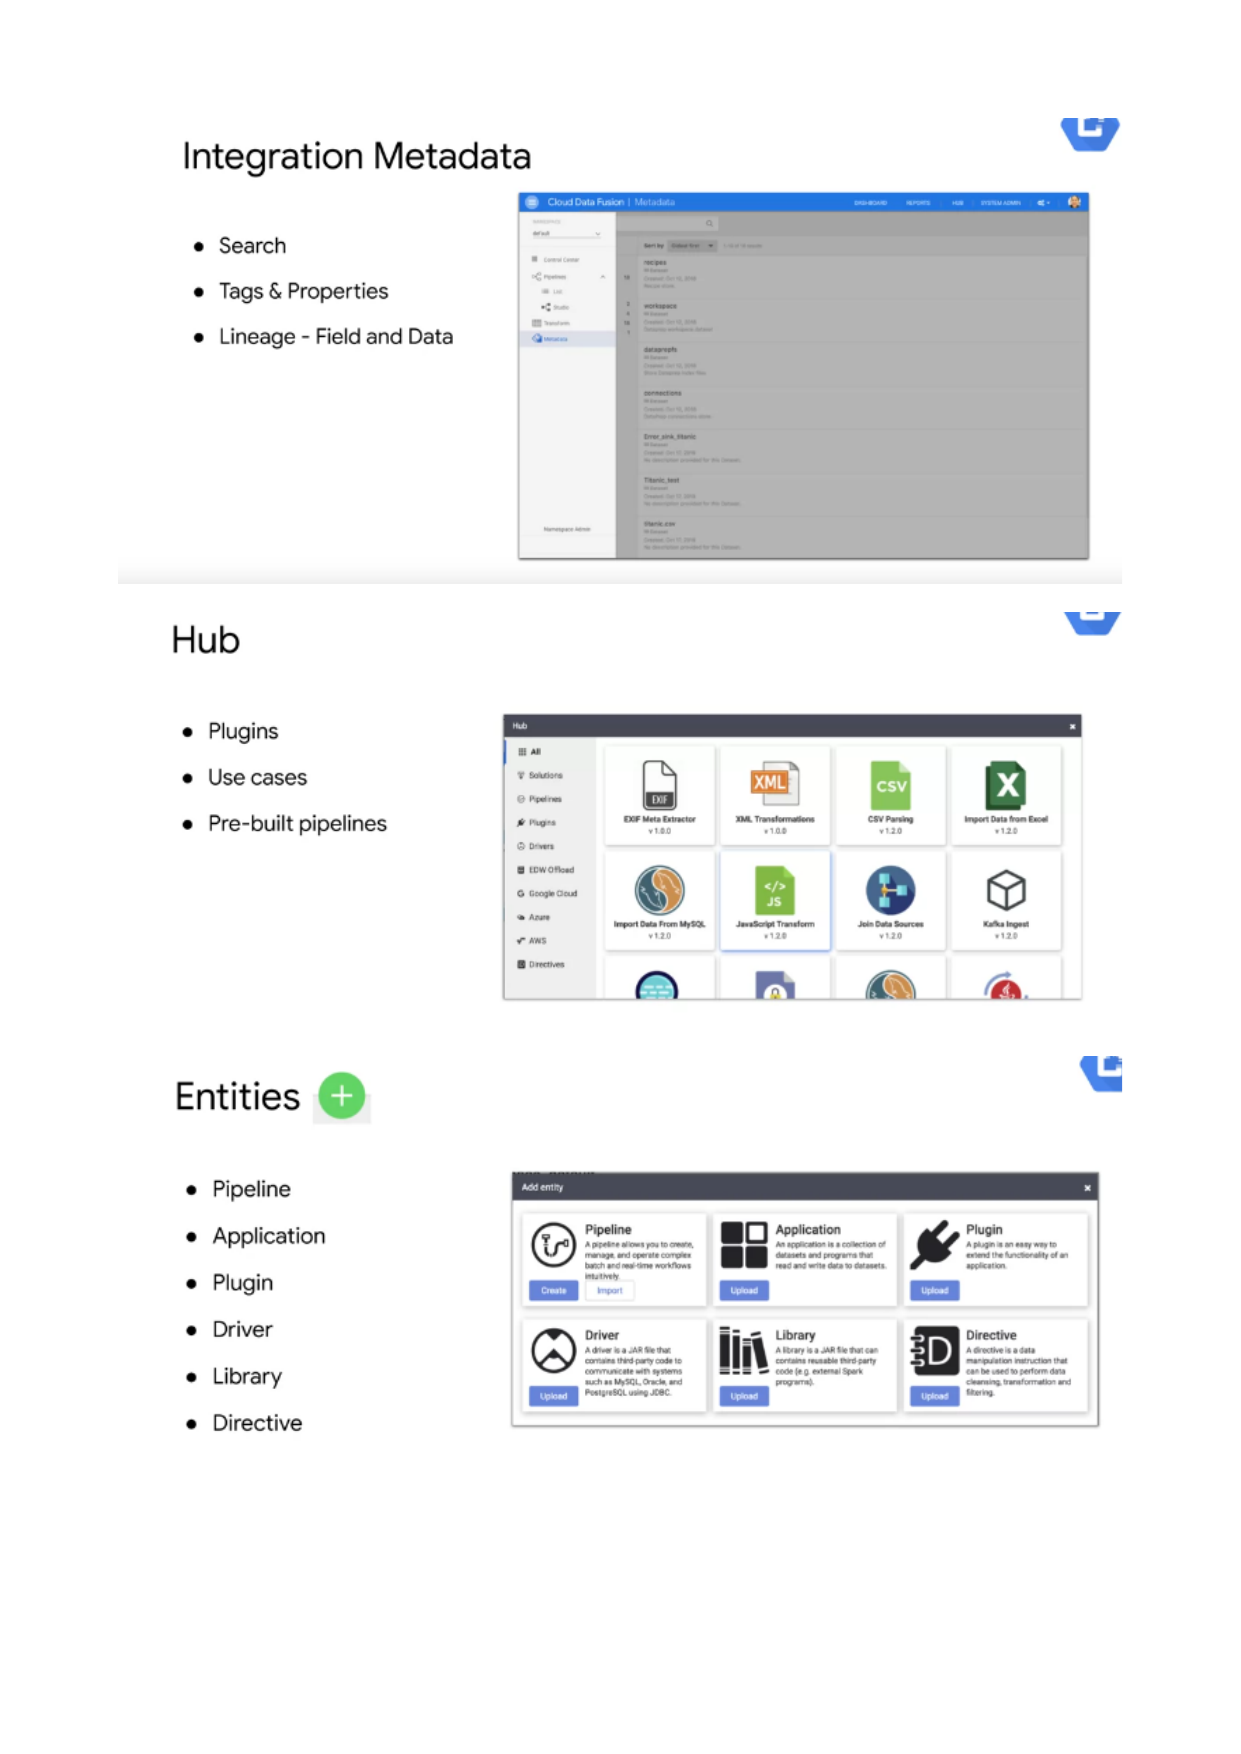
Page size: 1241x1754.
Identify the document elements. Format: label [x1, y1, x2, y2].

picture [118, 612, 1123, 1028]
picture [118, 118, 1123, 584]
picture [118, 1056, 1123, 1469]
